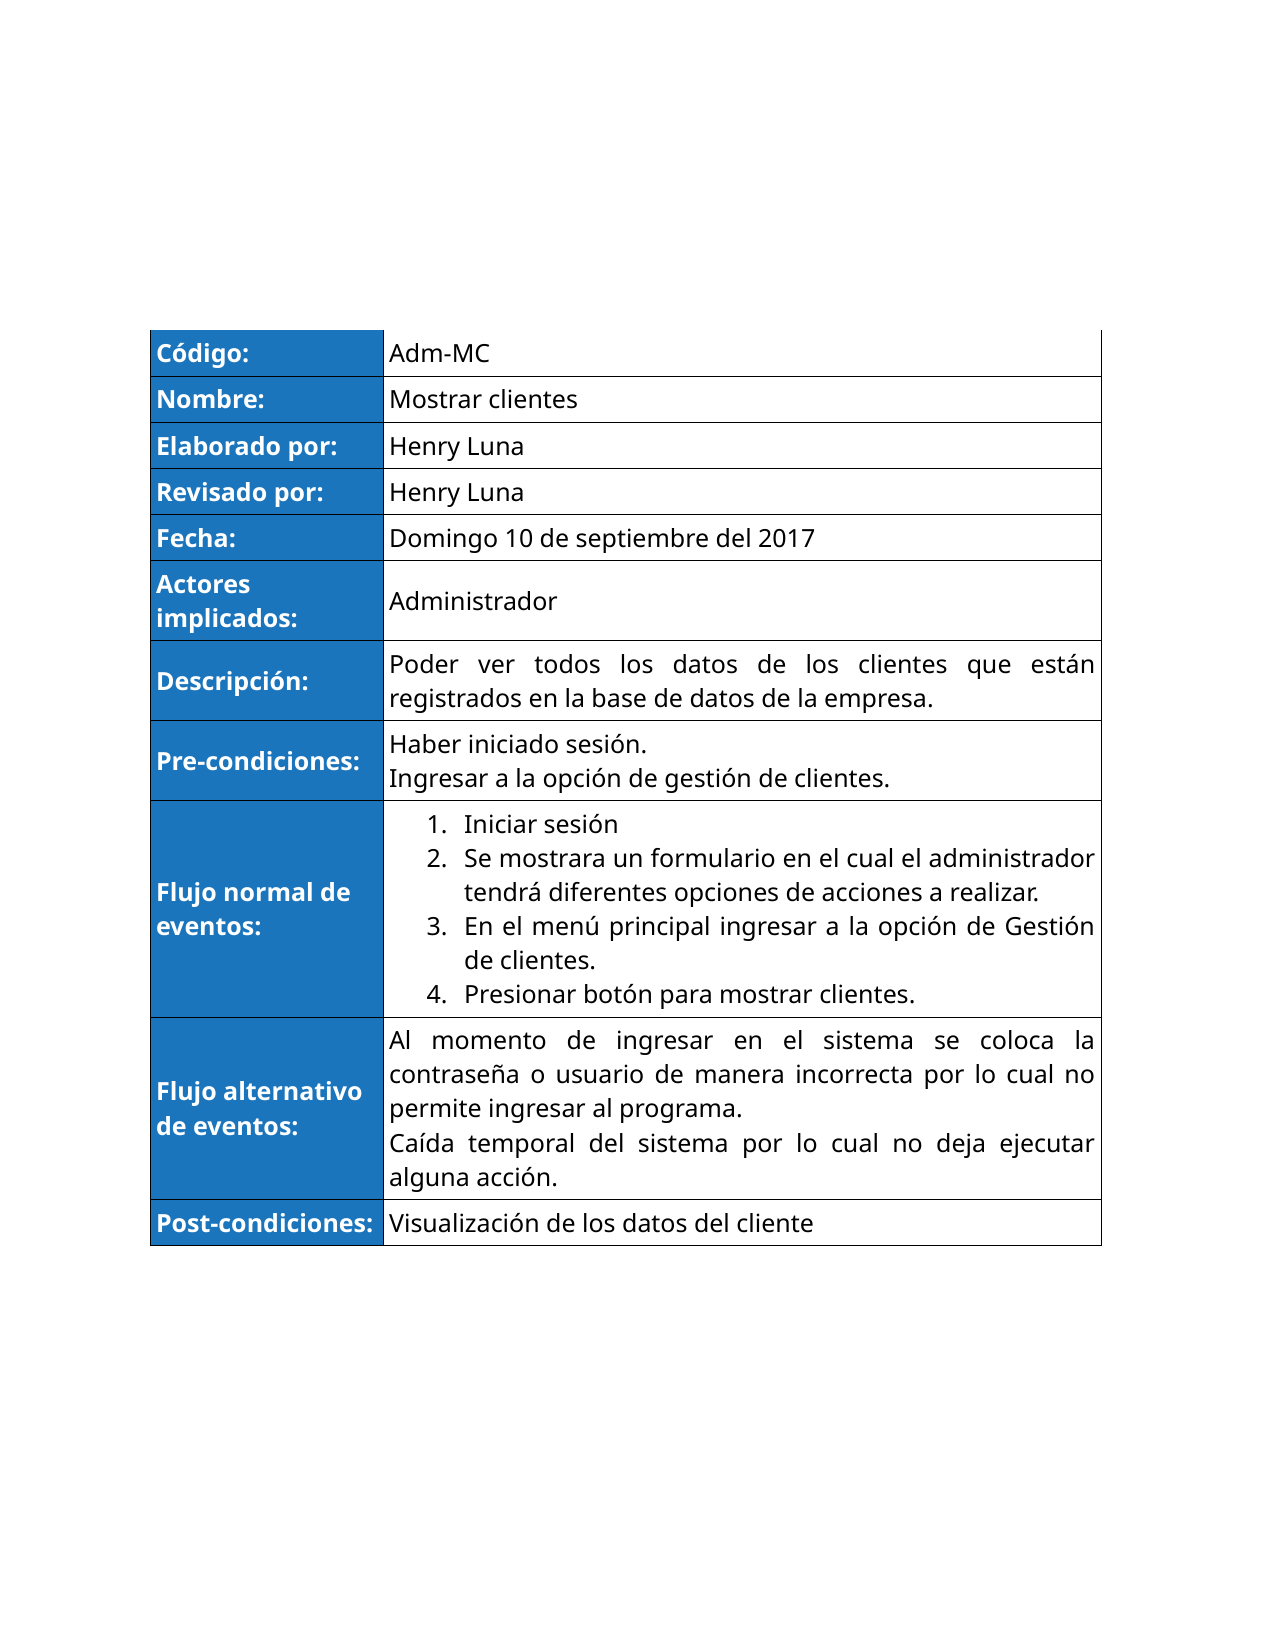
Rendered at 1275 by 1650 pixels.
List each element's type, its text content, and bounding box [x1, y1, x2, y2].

table_cell Mostrar clientes [384, 377, 1101, 422]
table_cell Flujo alternativo de eventos: [151, 1018, 383, 1199]
table_cell Pre-condiciones: [151, 721, 383, 800]
table_cell Haber iniciado sesión. Ingresar a la opción de gestión de clientes. [384, 721, 1101, 800]
table_cell Post-condiciones: [151, 1200, 383, 1245]
table_cell Elaborado por: [151, 423, 383, 468]
table_cell Nombre: [151, 377, 383, 422]
table_cell Actores implicados: [151, 561, 383, 640]
table_cell Henry Luna [384, 469, 1101, 514]
table_cell Revisado por: [151, 469, 383, 514]
table_cell Administrador [384, 561, 1101, 640]
table_cell Iniciar sesión Se mostrara un formulario en el cual el administrador tendrá diferentes opciones de acciones a realizar. En el menú principal ingresar a la opción de Gestión de clientes. Presionar botón para mostrar clientes. [384, 801, 1101, 1017]
table_cell Henry Luna [384, 423, 1101, 468]
table_header Código: [151, 330, 383, 376]
table_cell Descripción: [151, 641, 383, 720]
table_cell Visualización de los datos del cliente [384, 1200, 1101, 1245]
table_cell Poder ver todos los datos de los clientes que están registrados en la base de datos de la empresa. [384, 641, 1101, 720]
table_cell Fecha: [151, 515, 383, 560]
table_cell Domingo 10 de septiembre del 2017 [384, 515, 1101, 560]
table_cell Flujo normal de eventos: [151, 801, 383, 1017]
table_header Adm-MC [384, 330, 1101, 376]
table_cell Al momento de ingresar en el sistema se coloca la contraseña o usuario de manera incorrecta por lo cual no permite ingresar al programa. Caída temporal del sistema por lo cual no deja ejecutar alguna acción. [384, 1018, 1101, 1199]
